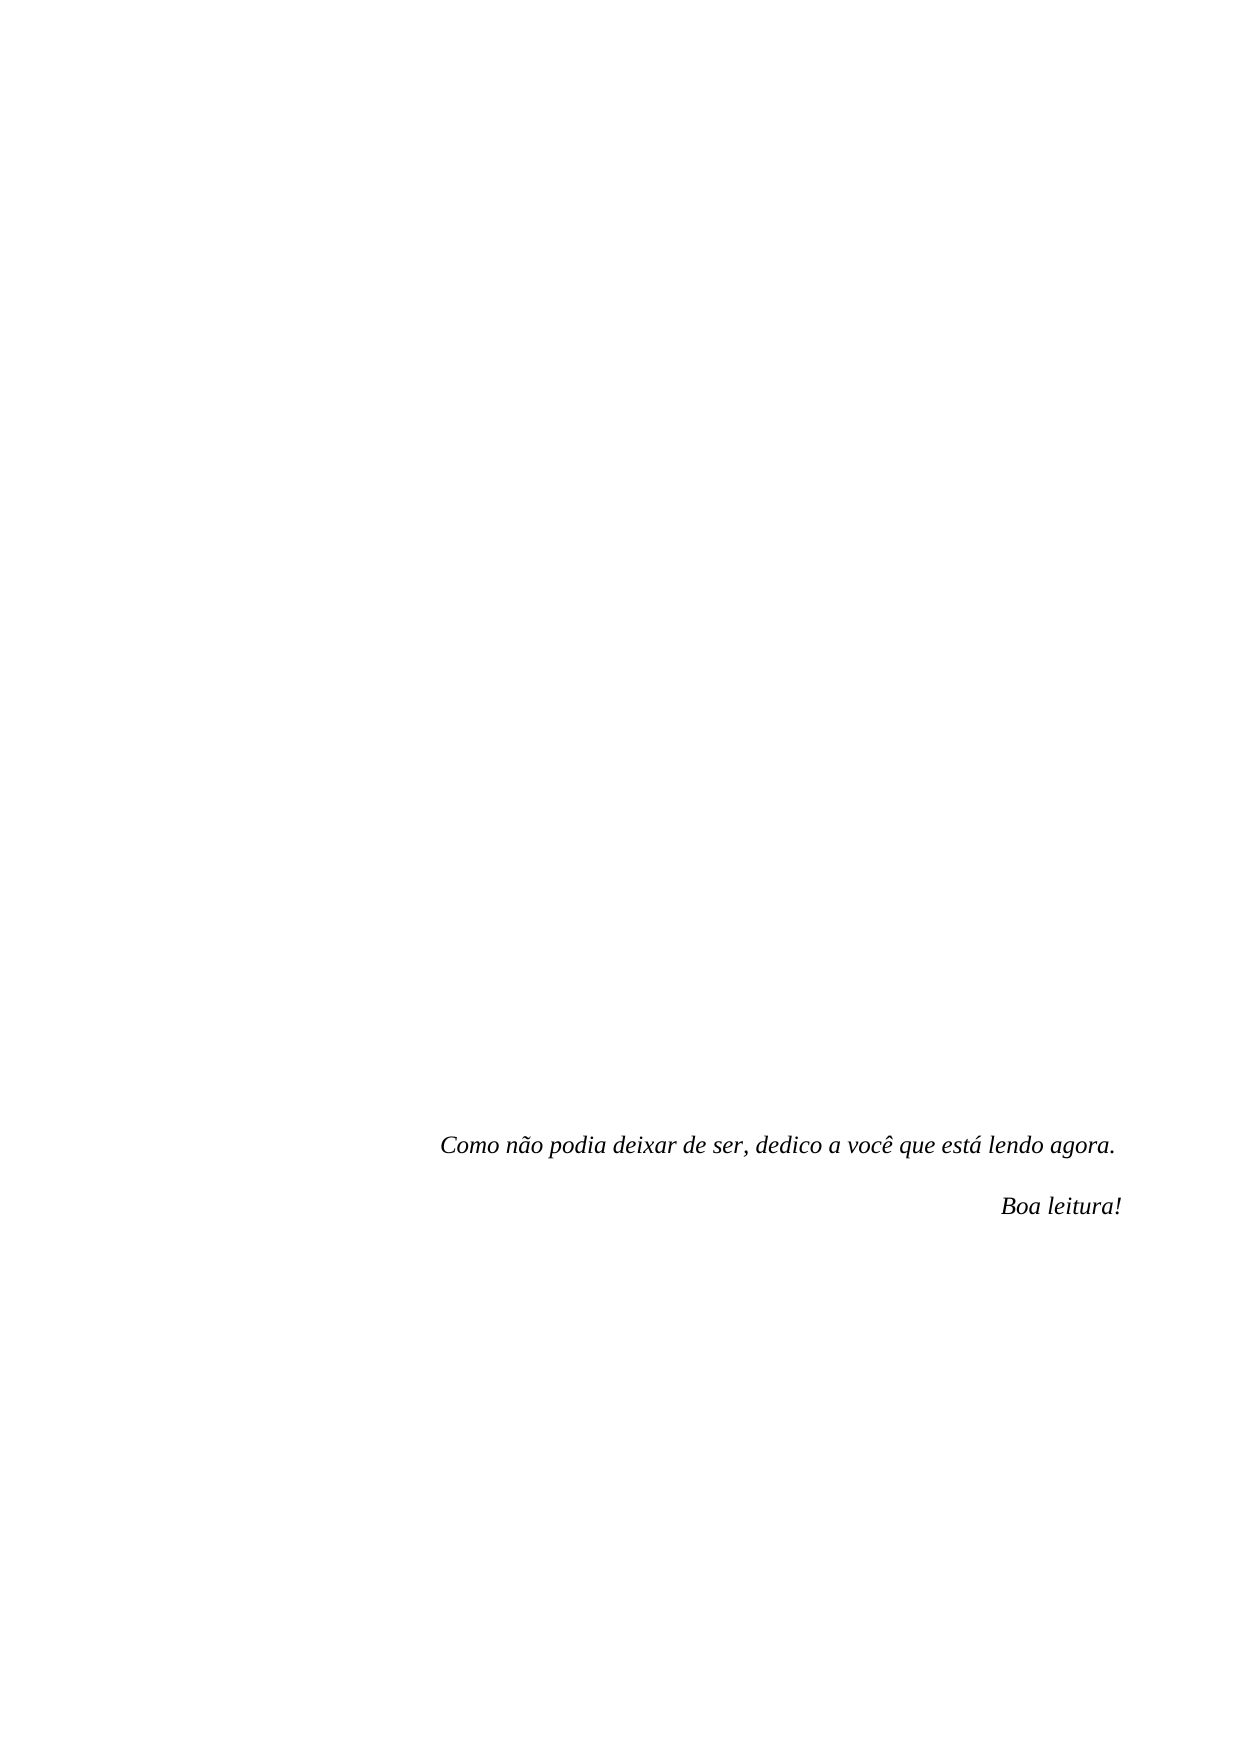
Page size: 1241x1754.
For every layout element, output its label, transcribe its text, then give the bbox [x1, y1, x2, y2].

text Como não podia deixar de ser, dedico a você que está lendo agora. [177, 1122, 1122, 1162]
text Boa leitura! [177, 1182, 1122, 1222]
